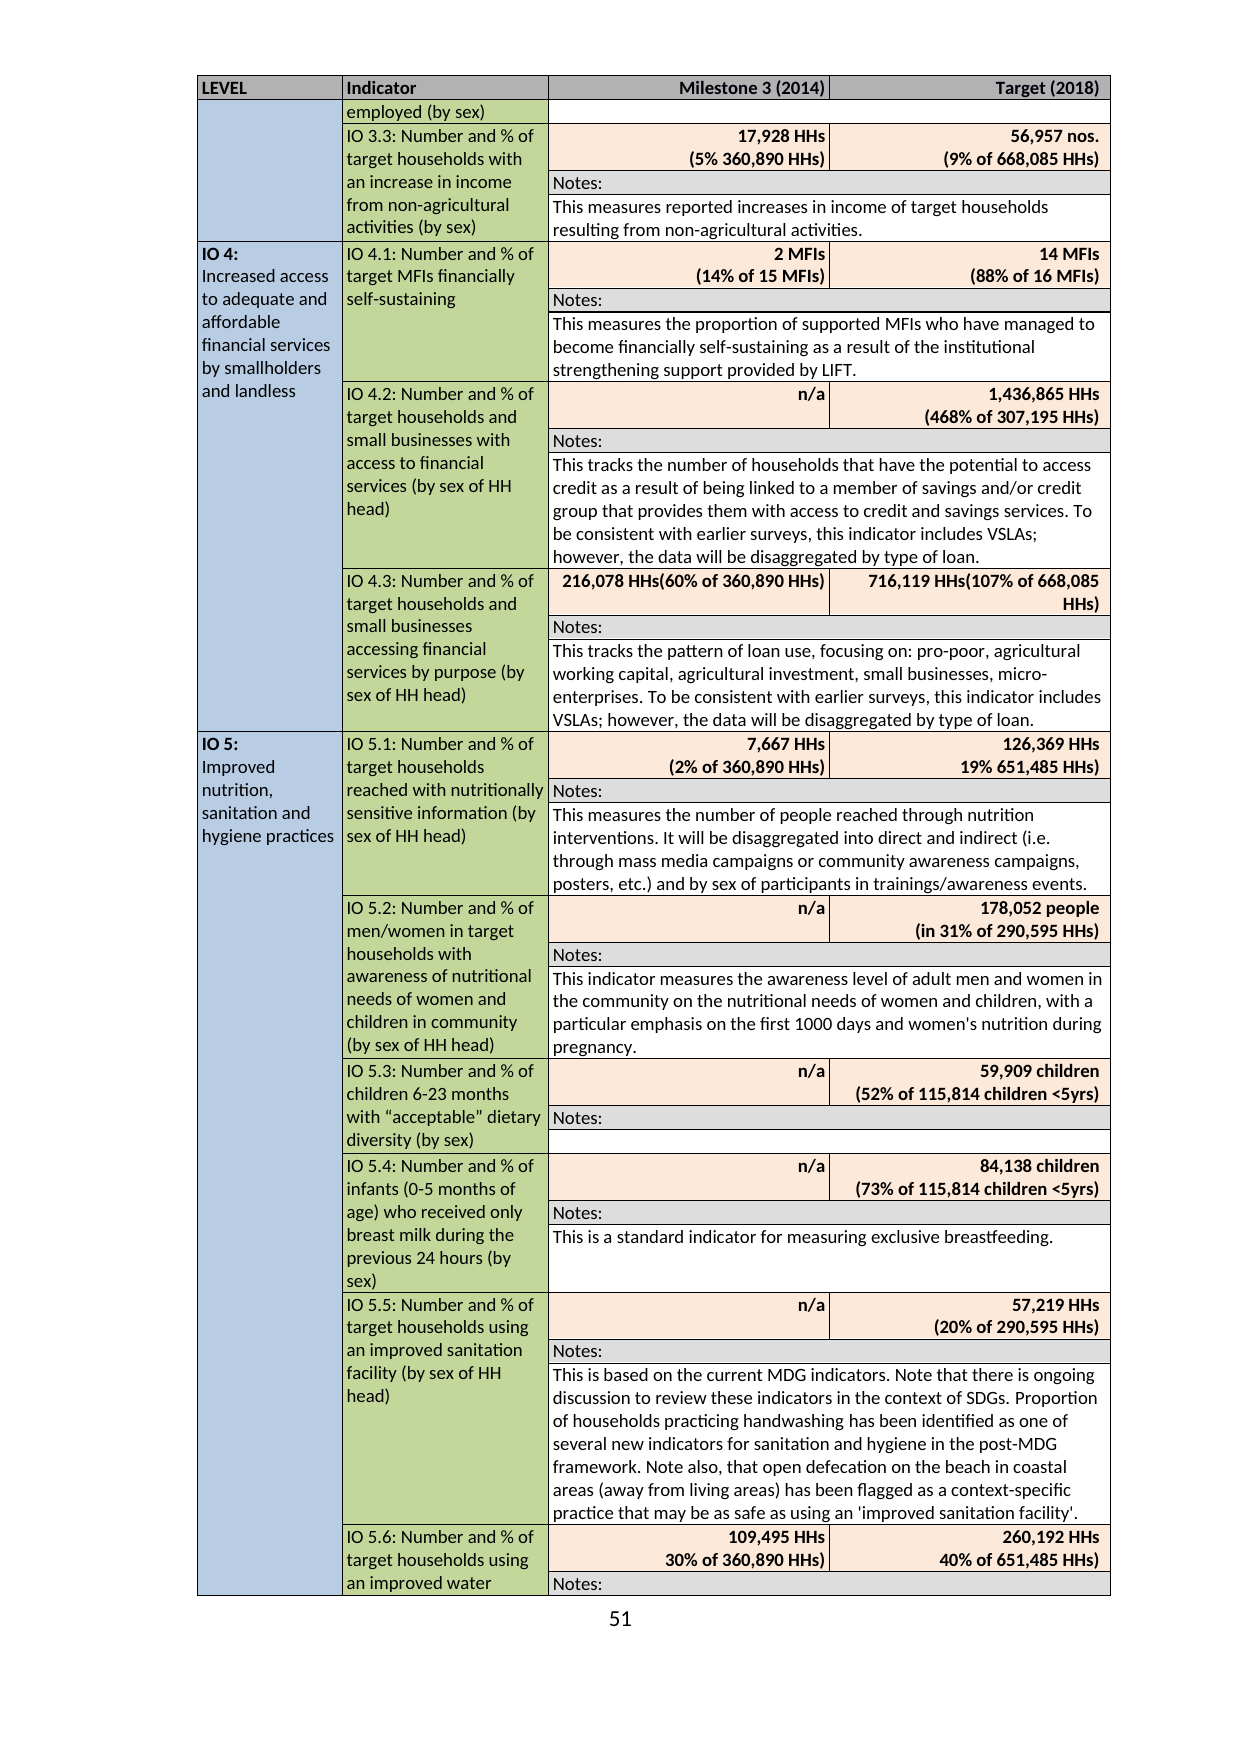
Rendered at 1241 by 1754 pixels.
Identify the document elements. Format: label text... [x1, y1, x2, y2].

table_cell 126,369 HHs 19% 651,485 HHs) [830, 732, 1110, 778]
table_cell n/a [549, 1059, 829, 1105]
table_cell Notes: [549, 1340, 1110, 1362]
table_cell 7,667 HHs (2% of 360,890 HHs) [549, 732, 829, 778]
table_cell IO 4.2: Number and % of target households and small businesses with access to financial services (by sex of HH head) [343, 382, 548, 568]
table_cell Notes: [549, 1201, 1110, 1224]
table_cell employed (by sex) [343, 100, 548, 123]
table_cell [198, 100, 342, 241]
table_cell Notes: [549, 1572, 1110, 1595]
table_cell 1,436,865 HHs (468% of 307,195 HHs) [830, 382, 1110, 428]
table_cell IO 5.6: Number and % of target households using an improved water [343, 1525, 548, 1595]
table_cell 59,909 children (52% of 115,814 children <5yrs) [830, 1059, 1110, 1105]
table_cell 57,219 HHs (20% of 290,595 HHs) [830, 1293, 1110, 1338]
table_cell 56,957 nos. (9% of 668,085 HHs) [830, 124, 1110, 170]
table_cell [549, 1130, 1110, 1153]
table_cell Notes: [549, 779, 1110, 802]
table_header LEVEL [198, 76, 342, 99]
table_header Milestone 3 (2014) [549, 76, 829, 99]
table_cell IO 5.4: Number and % of infants (0-5 months of age) who received only breast milk during the previous 24 hours (by sex) [343, 1154, 548, 1292]
table_cell IO 5.2: Number and % of men/women in target households with awareness of nutritional needs of women and children in community (by sex of HH head) [343, 896, 548, 1058]
table_cell IO 4.1: Number and % of target MFIs financially self-sustaining [343, 242, 548, 381]
table_cell This tracks the pattern of loan use, focusing on: pro-poor, agricultural working capital, agricultural investment, small businesses, micro-enterprises. To be consistent with earlier surveys, this indicator includes VSLAs; however, the data will be disaggregated by type of loan. [549, 640, 1110, 731]
table_cell This is based on the current MDG indicators. Note that there is ongoing discussion to review these indicators in the context of SDGs. Proportion of households practicing handwashing has been identified as one of several new indicators for sanitation and hygiene in the post-MDG framework. Note also, that open defecation on the beach in coastal areas (away from living areas) has been flagged as a context-specific practice that may be as safe as using an 'improved sanitation facility'. [549, 1364, 1110, 1524]
table_cell 14 MFIs (88% of 16 MFIs) [830, 242, 1110, 287]
table_cell n/a [549, 896, 829, 942]
table_cell 17,928 HHs (5% 360,890 HHs) [549, 124, 829, 170]
table_cell Notes: [549, 289, 1110, 311]
table_cell 178,052 people (in 31% of 290,595 HHs) [830, 896, 1110, 942]
table_cell Notes: [549, 429, 1110, 452]
table_cell IO 4.3: Number and % of target households and small businesses accessing financial services by purpose (by sex of HH head) [343, 569, 548, 731]
table_cell This tracks the number of households that have the potential to access credit as a result of being linked to a member of savings and/or credit group that provides them with access to credit and savings services. To be consistent with earlier surveys, this indicator includes VSLAs; however, the data will be disaggregated by type of loan. [549, 453, 1110, 568]
table_header Target (2018) [830, 76, 1110, 99]
table_cell n/a [549, 1293, 829, 1338]
table_cell 84,138 children (73% of 115,814 children <5yrs) [830, 1154, 1110, 1200]
table_cell This measures the proportion of supported MFIs who have managed to become financially self-sustaining as a result of the institutional strengthening support provided by LIFT. [549, 313, 1110, 381]
table_cell This measures reported increases in income of target households resulting from non-agricultural activities. [549, 195, 1110, 241]
table_cell IO 4: Increased access to adequate and affordable financial services by smallholders and landless [198, 242, 342, 731]
table_cell 260,192 HHs 40% of 651,485 HHs) [830, 1525, 1110, 1571]
table_cell IO 3.3: Number and % of target households with an increase in income from non-agricultural activities (by sex) [343, 124, 548, 241]
table_cell Notes: [549, 616, 1110, 638]
table_cell IO 5.1: Number and % of target households reached with nutritionally sensitive information (by sex of HH head) [343, 732, 548, 895]
table_cell Notes: [549, 1106, 1110, 1129]
table_cell This is a standard indicator for measuring exclusive breastfeeding. [549, 1225, 1110, 1292]
table_cell IO 5.3: Number and % of children 6-23 months with “acceptable” dietary diversity (by sex) [343, 1059, 548, 1153]
table_cell n/a [549, 382, 829, 428]
table_cell IO 5.5: Number and % of target households using an improved sanitation facility (by sex of HH head) [343, 1293, 548, 1524]
table_cell 716,119 HHs(107% of 668,085 HHs) [830, 569, 1110, 614]
table_cell 216,078 HHs(60% of 360,890 HHs) [549, 569, 829, 614]
table_cell 109,495 HHs 30% of 360,890 HHs) [549, 1525, 829, 1571]
table_cell IO 5: Improved nutrition, sanitation and hygiene practices [198, 732, 342, 1595]
table_cell [549, 100, 1110, 123]
table_cell 2 MFIs (14% of 15 MFIs) [549, 242, 829, 287]
table_cell Notes: [549, 171, 1110, 194]
table_cell n/a [549, 1154, 829, 1200]
table_header Indicator [343, 76, 548, 99]
table_cell Notes: [549, 943, 1110, 966]
table_cell This measures the number of people reached through nutrition interventions. It will be disaggregated into direct and indirect (i.e. through mass media campaigns or community awareness campaigns, posters, etc.) and by sex of participants in trainings/awareness events. [549, 803, 1110, 895]
table_cell This indicator measures the awareness level of adult men and women in the community on the nutritional needs of women and children, with a particular emphasis on the first 1000 days and women's nutrition during pregnancy. [549, 967, 1110, 1058]
